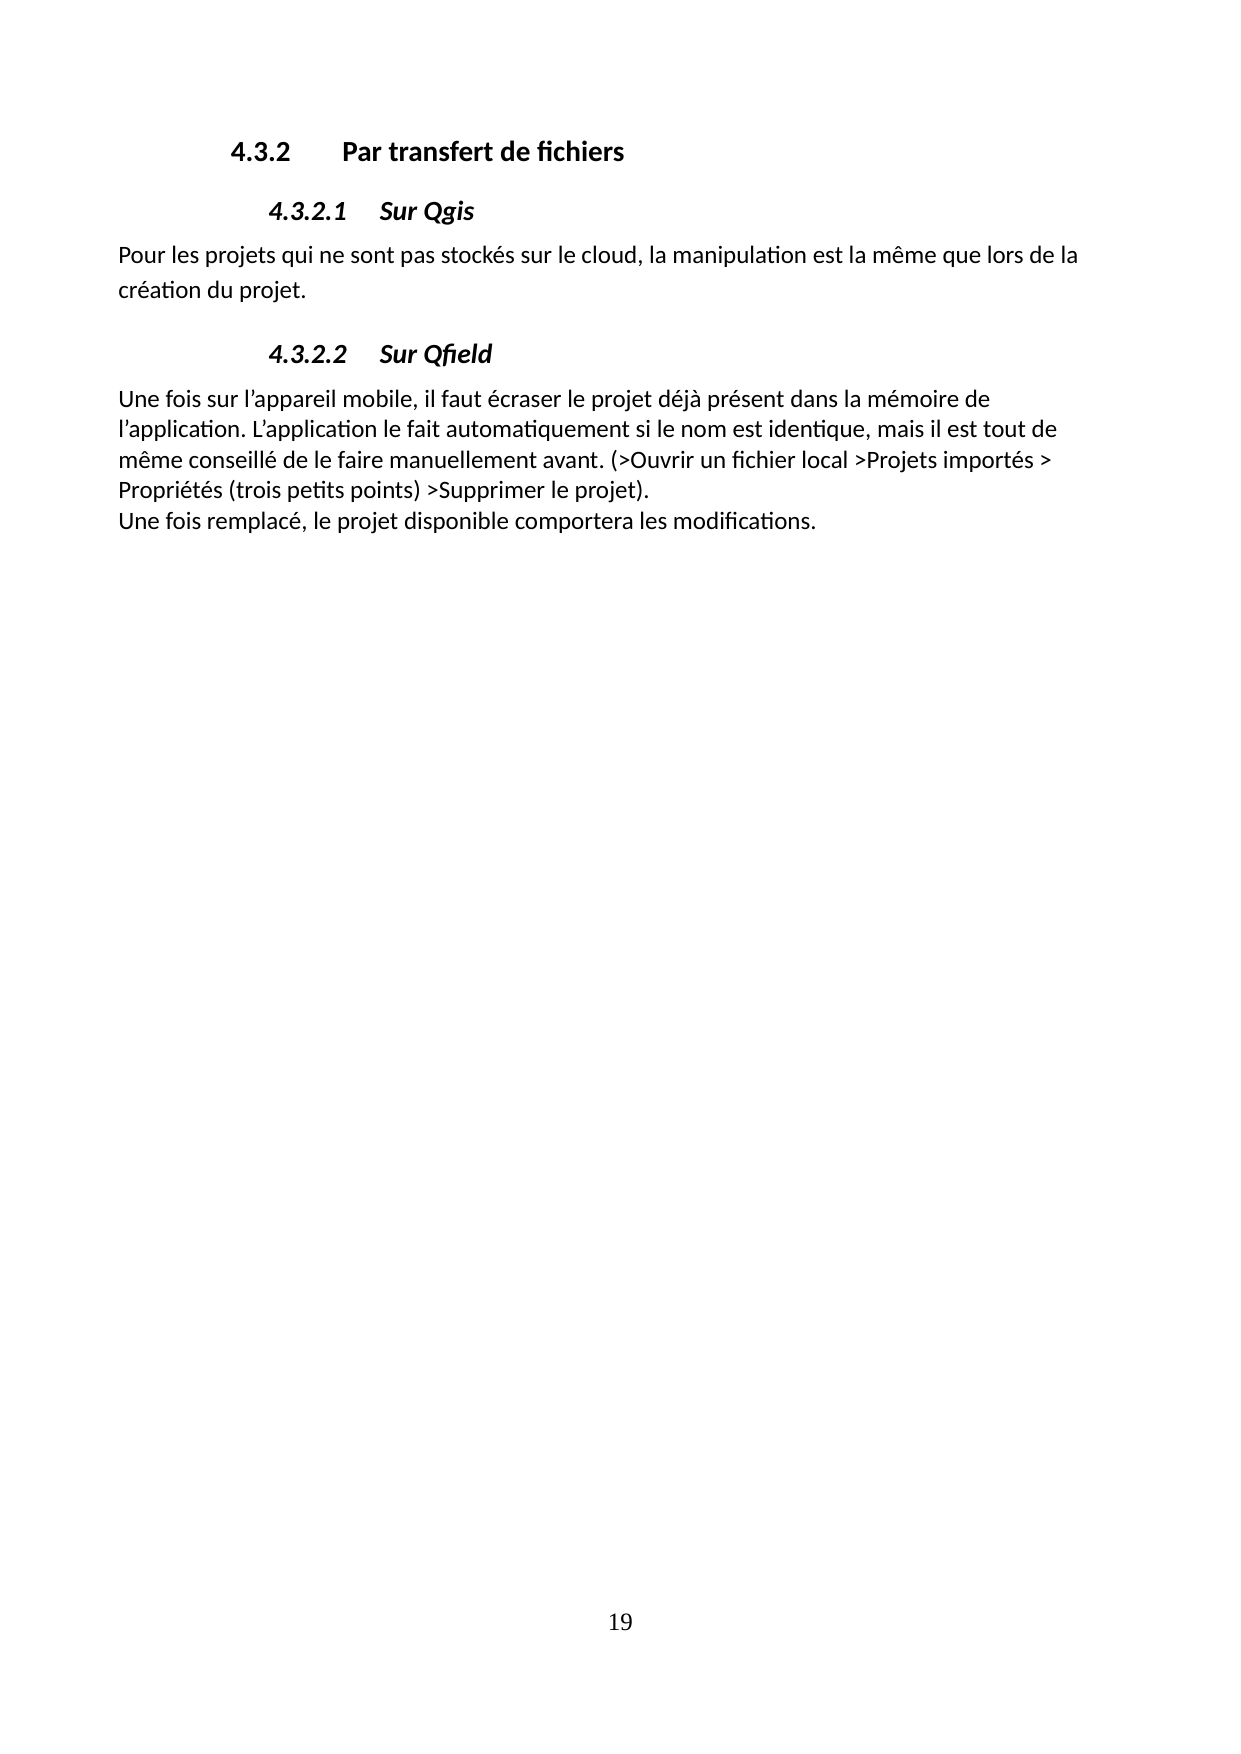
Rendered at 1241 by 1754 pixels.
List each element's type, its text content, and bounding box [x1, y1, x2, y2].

subtitle Sur Qfield [268, 337, 1122, 371]
subtitle Sur Qgis [268, 193, 1122, 227]
subtitle Par transfert de fichiers [231, 133, 1122, 168]
text Une fois sur l’appareil mobile, il faut écraser le projet déjà présent dans la mémoire de l’application. L’application le fait automatiquement si le nom est identique, mais il est tout de même conseillé de le faire manuellement avant. (>Ouvrir un fichier local >Projets importés > Propriétés (trois petits points) >Supprimer le projet). [118, 383, 1122, 505]
text Une fois remplacé, le projet disponible comportera les modifications. [118, 505, 1122, 536]
text Pour les projets qui ne sont pas stockés sur le cloud, la manipulation est la même que lors de la création du projet. [118, 240, 1122, 305]
